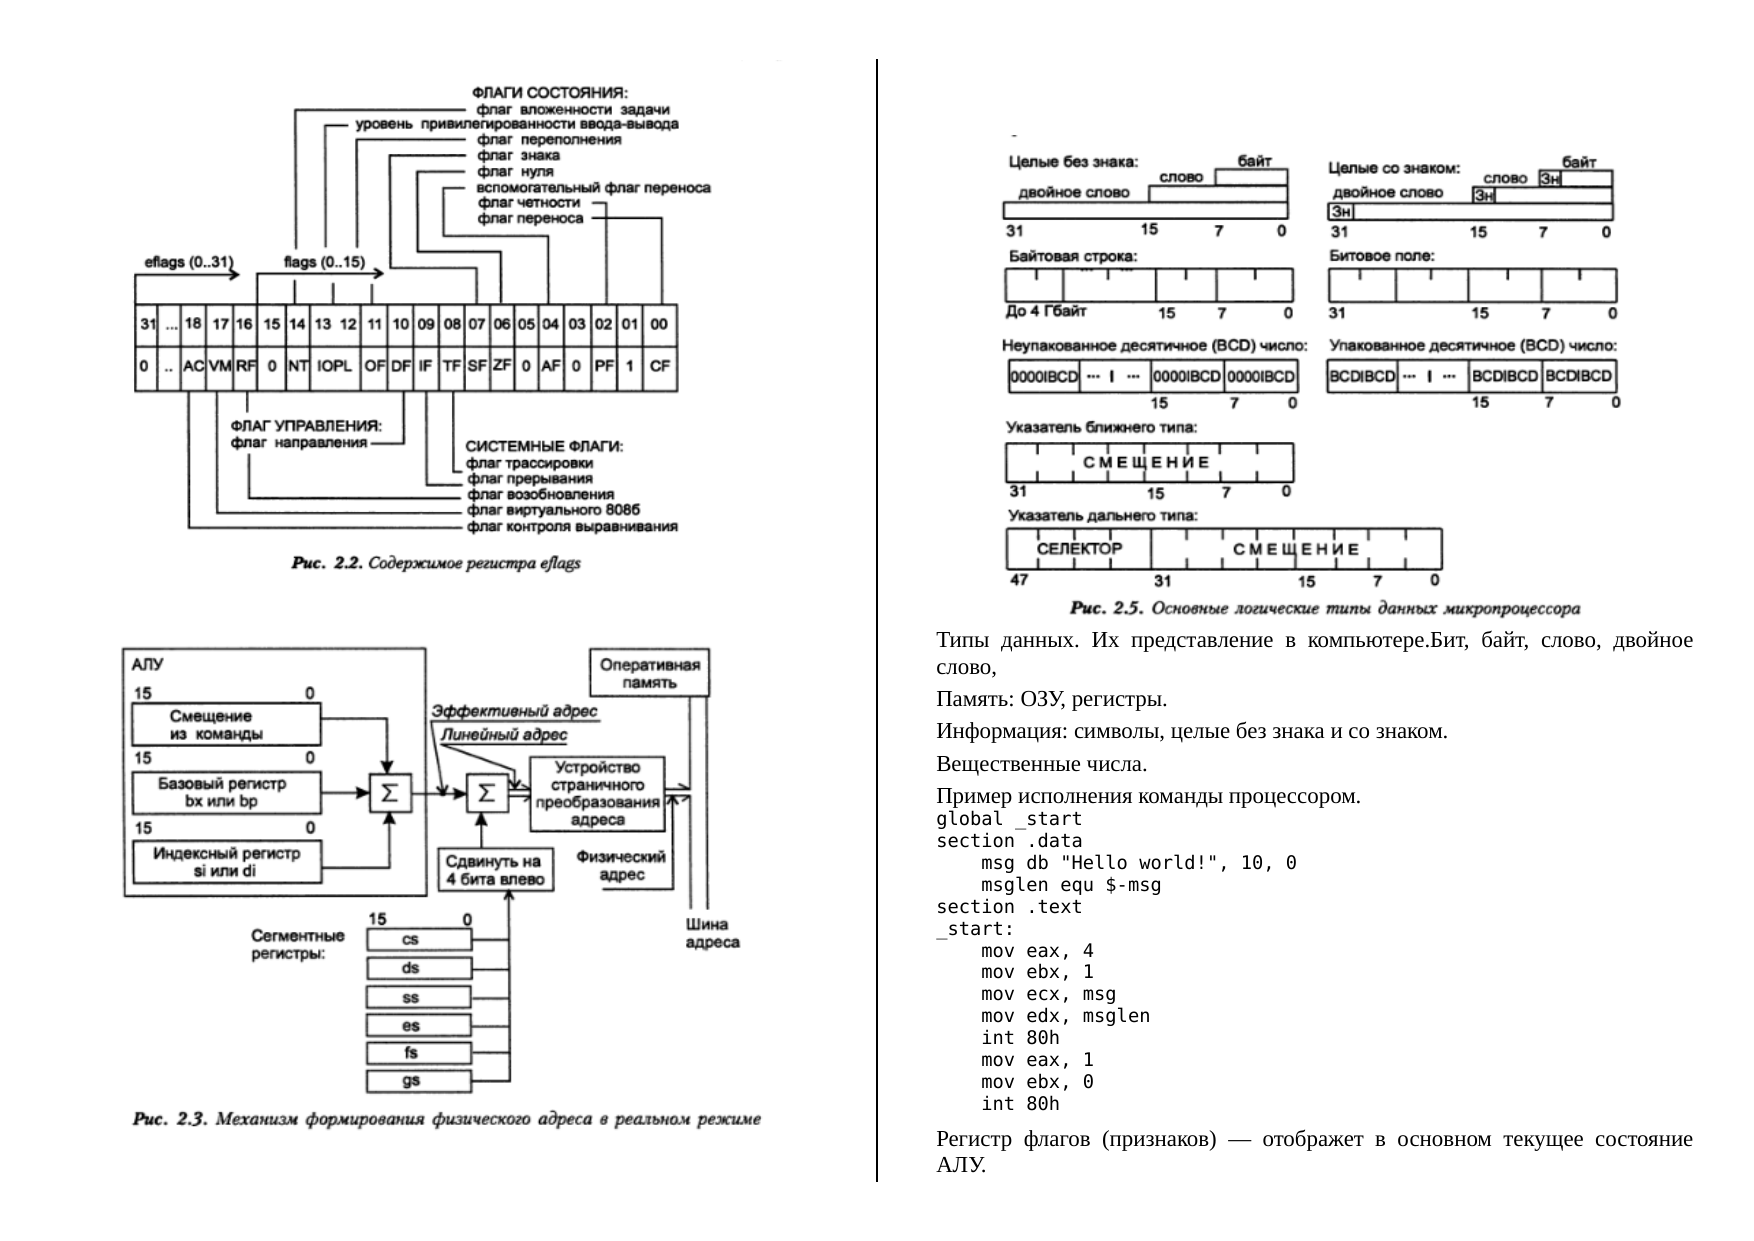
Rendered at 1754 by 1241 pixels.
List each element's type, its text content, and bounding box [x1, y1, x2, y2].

picture [953, 135, 1644, 625]
picture [88, 60, 788, 581]
text Вещественные числа. [936, 750, 1695, 776]
text Информация: символы, целые без знака и со знаком. [936, 717, 1695, 744]
text Регистр флагов (признаков) — отображет в основном текущее состояние АЛУ. [936, 1125, 1695, 1178]
picture [101, 619, 777, 1146]
text Пример исполнения команды процессором. [936, 782, 1695, 808]
text mov eax, 1 mov ebx, 0 int 80h [936, 1049, 1695, 1114]
text Типы данных. Их представление в компьютере.Бит, байт, слово, двойное слово, [936, 124, 1695, 679]
text global _start section .data msg db "Hello world!", 10, 0 msglen equ $-msg section .text _start: mov eax, 4 mov ebx, 1 mov ecx, msg mov edx, msglen int 80h [936, 808, 1695, 1049]
text Память: ОЗУ, регистры. [936, 685, 1695, 711]
